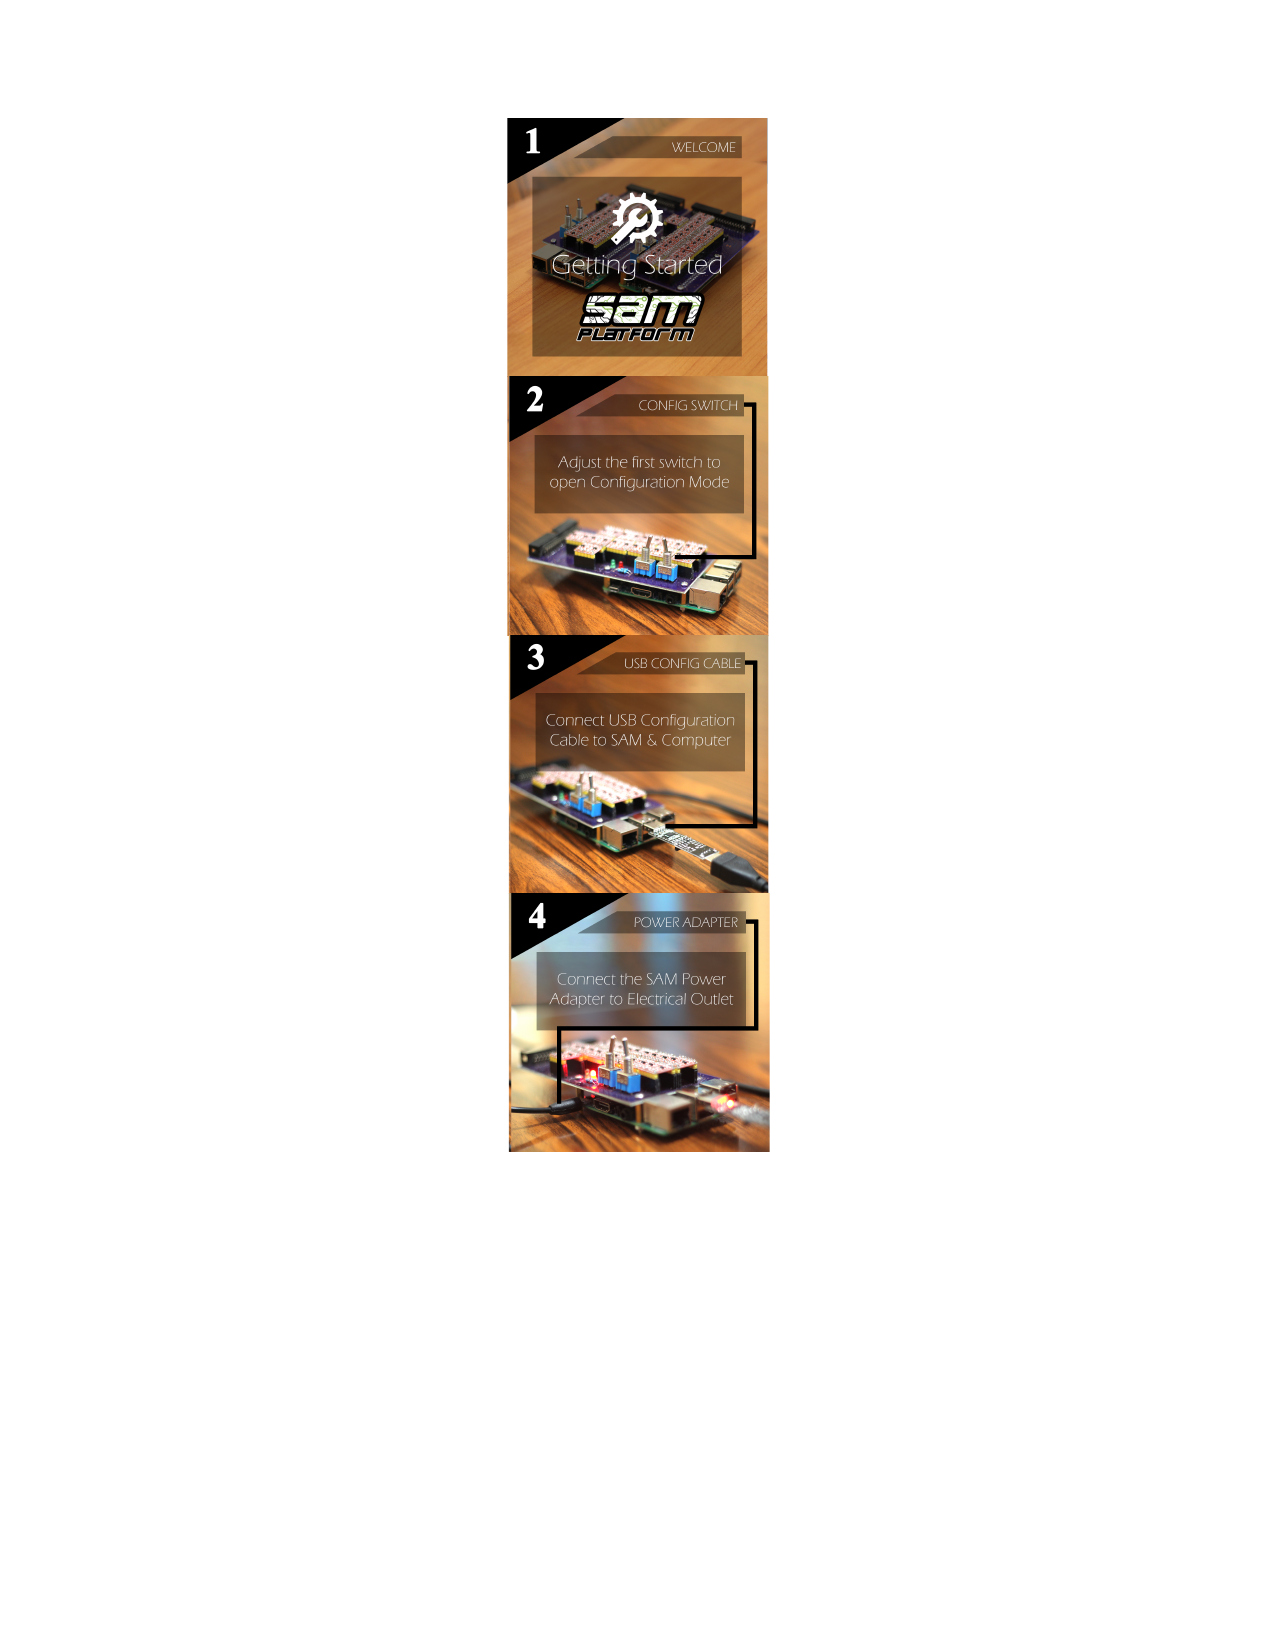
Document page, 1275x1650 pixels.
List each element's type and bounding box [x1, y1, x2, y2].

picture [564, 376, 609, 636]
picture [666, 635, 711, 894]
